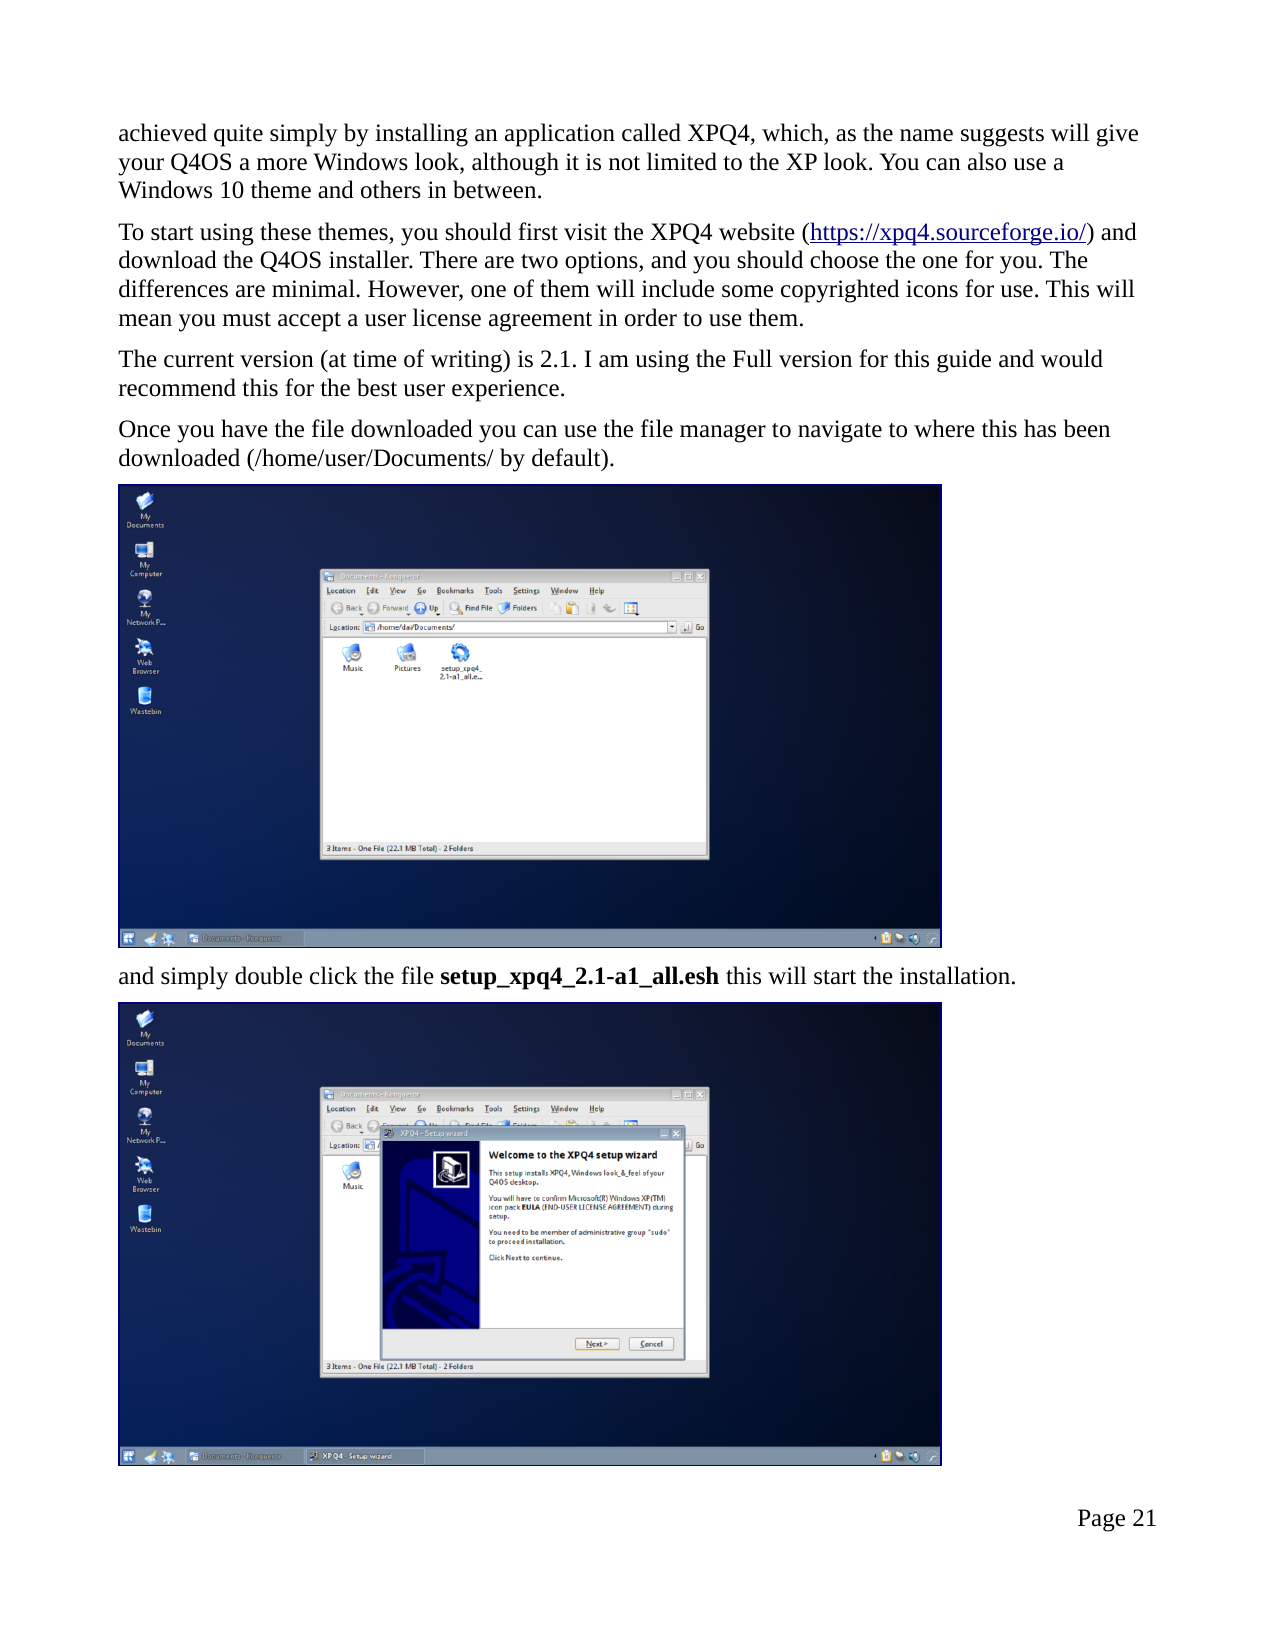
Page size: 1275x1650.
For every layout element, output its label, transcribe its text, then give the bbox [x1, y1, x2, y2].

text achieved quite simply by installing an application called XPQ4, which, as the name suggests will give your Q4OS a more Windows look, although it is not limited to the XP look. You can also use a Windows 10 theme and others in between. [118, 118, 1157, 204]
text To start using these themes, you should first visit the XPQ4 website (https://xpq4.sourceforge.io/) and download the Q4OS installer. There are two options, and you should choose the one for you. The differences are minimal. However, one of them will include some copyrighted icons for use. This will mean you must accept a user license agreement in order to use them. [118, 217, 1157, 332]
text and simply double click the file setup_xpq4_2.1-a1_all.esh this will start the installation. [118, 961, 1157, 990]
picture [120, 1004, 940, 1465]
text The current version (at time of writing) is 2.1. I am using the Full version for this guide and would recommend this for the best user experience. [118, 344, 1157, 402]
picture [120, 486, 940, 947]
text Once you have the file downloaded you can use the file manager to navigate to where this has been downloaded (/home/user/Documents/ by default). [118, 414, 1157, 472]
